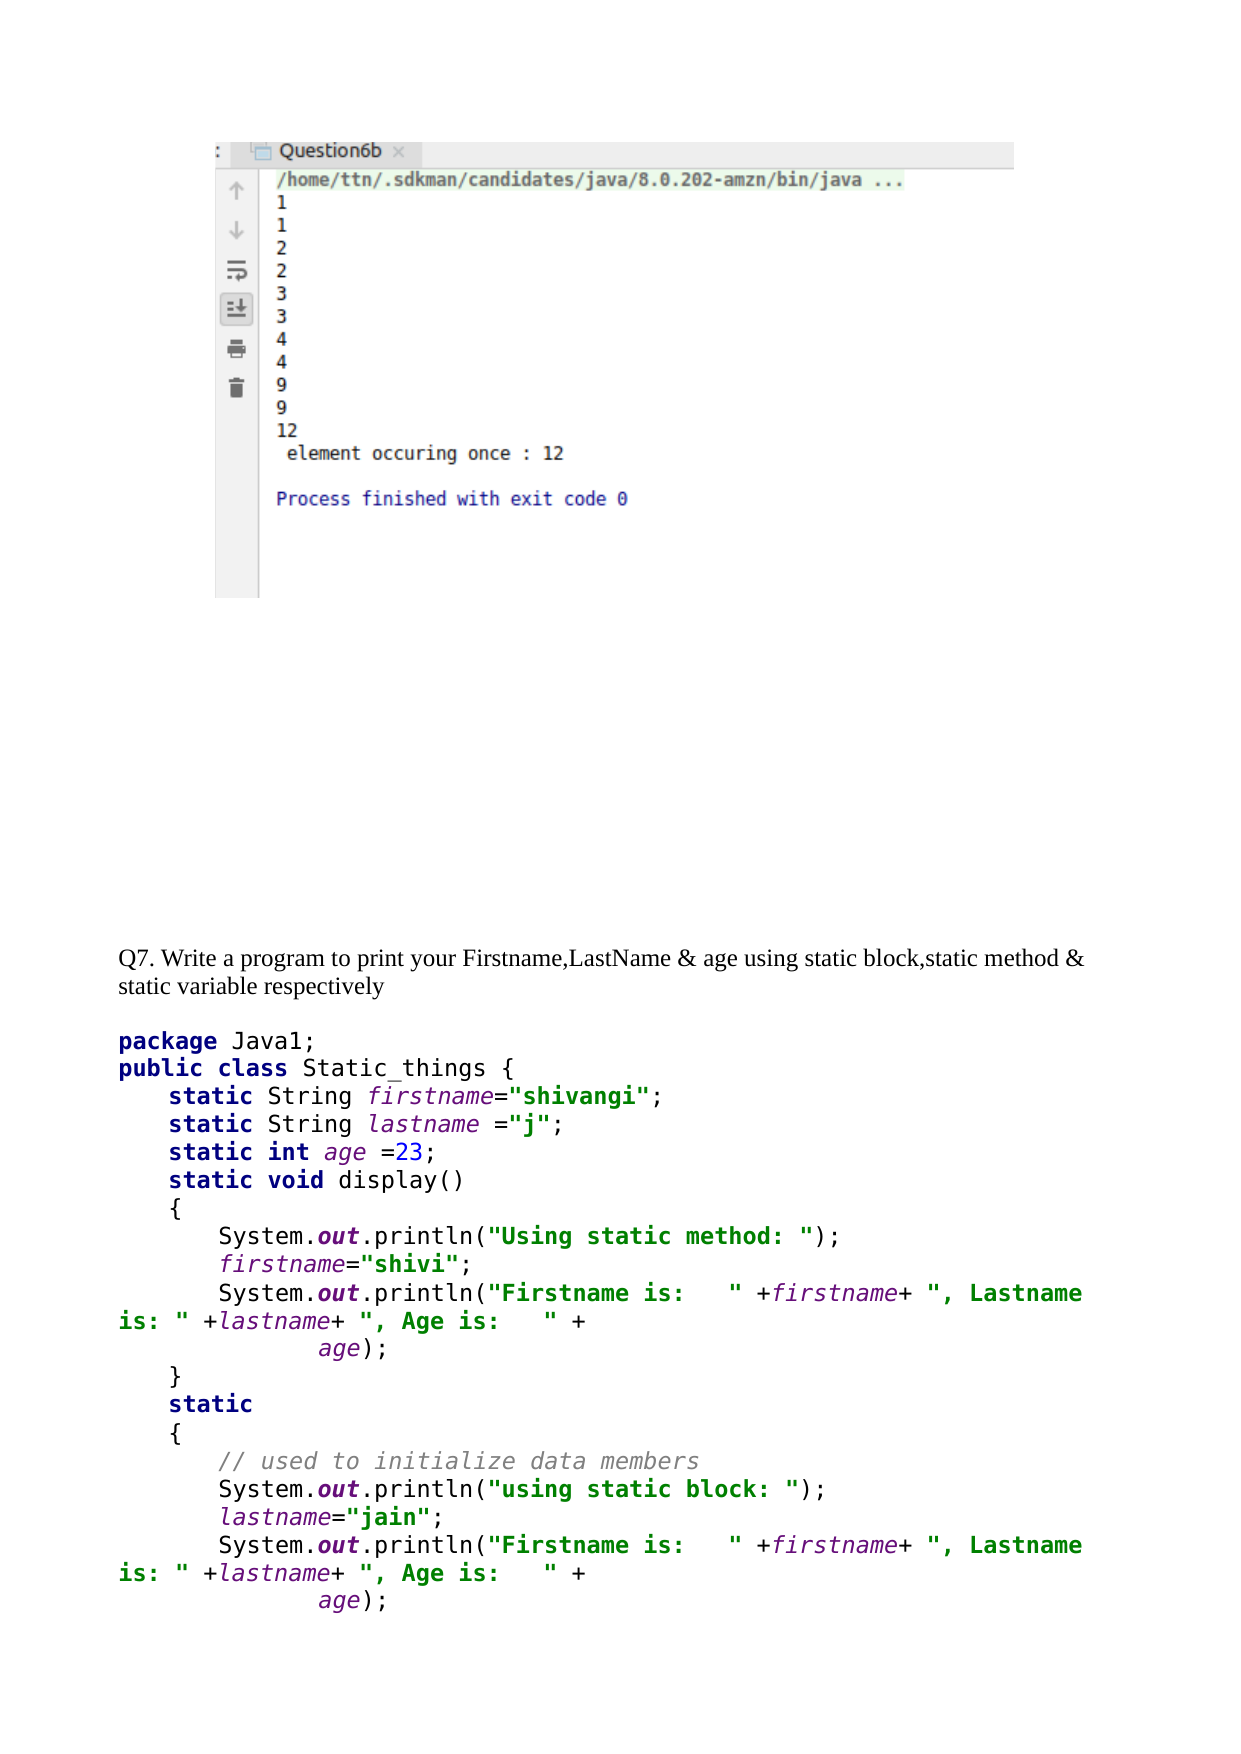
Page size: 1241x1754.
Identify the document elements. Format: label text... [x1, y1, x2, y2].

text static int age =23; [118, 1138, 1122, 1167]
text static String firstname="shivangi"; [118, 1082, 1122, 1110]
text { [118, 1419, 1122, 1447]
text { [118, 1195, 1122, 1223]
text age); [118, 1587, 1122, 1615]
text lastname="jain"; [118, 1503, 1122, 1532]
text age); [118, 1335, 1122, 1363]
text static void display() [118, 1167, 1122, 1195]
text Q7. Write a program to print your Firstname,LastName & age using static block,static method & static variable respectively [118, 943, 1122, 1000]
text static [118, 1391, 1122, 1419]
text System.out.println("Using static method: "); [118, 1223, 1122, 1251]
text } [118, 1363, 1122, 1391]
text System.out.println("Firstname is: " +firstname+ ", Lastname is: " +lastname+ ", Age is: " + [118, 1279, 1122, 1335]
text System.out.println("Firstname is: " +firstname+ ", Lastname is: " +lastname+ ", Age is: " + [118, 1532, 1122, 1587]
picture [215, 142, 501, 598]
text firstname="shivi"; [118, 1251, 1122, 1279]
text public class Static_things { [118, 1055, 1122, 1082]
text // used to initialize data members [118, 1447, 1122, 1475]
text static String lastname ="j"; [118, 1110, 1122, 1138]
text System.out.println("using static block: "); [118, 1475, 1122, 1503]
text package Java1; [118, 1027, 1122, 1055]
